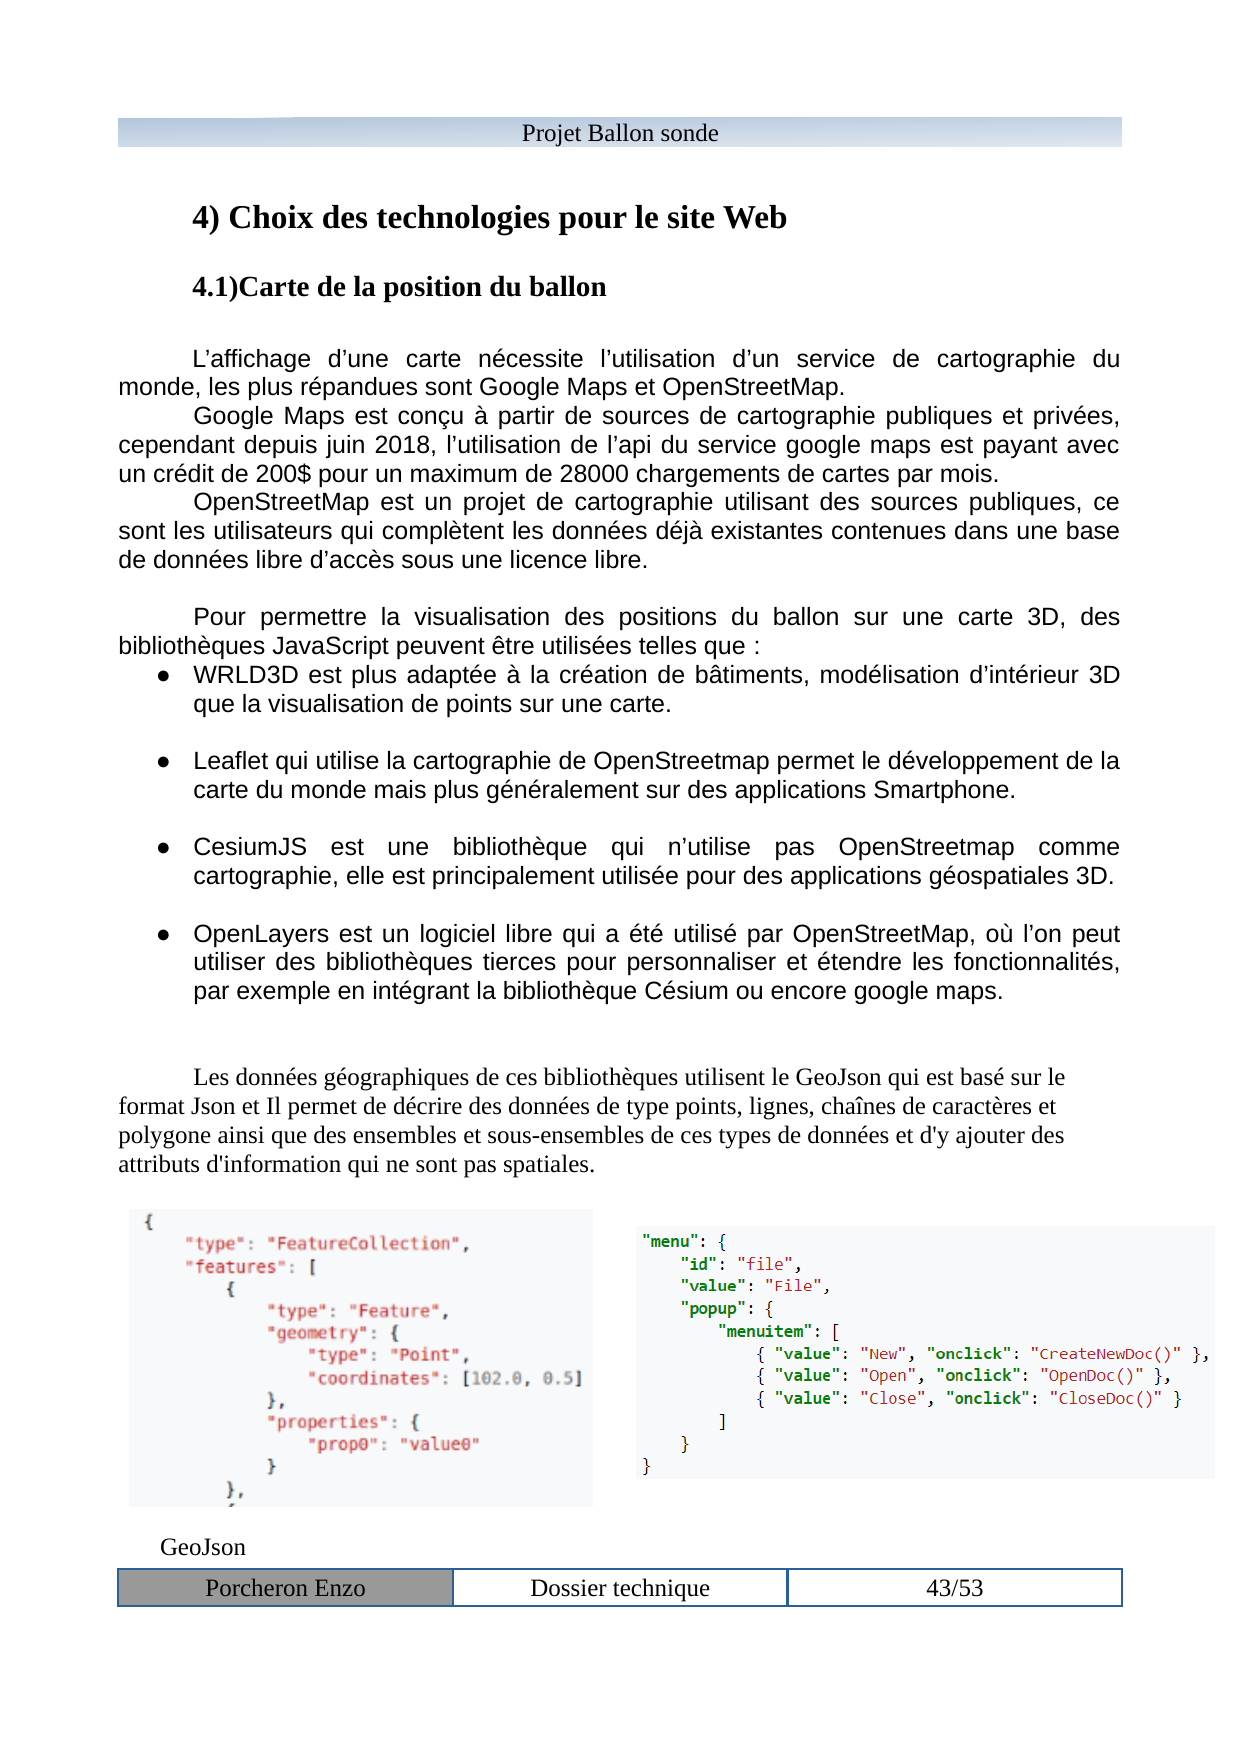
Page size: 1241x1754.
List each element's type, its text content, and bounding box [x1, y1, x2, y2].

list CesiumJS est une bibliothèque qui n’utilise pas OpenStreetmap comme cartographie, elle est principalement utilisée pour des applications géospatiales 3D. [156, 832, 1122, 890]
list Leaflet qui utilise la cartographie de OpenStreetmap permet le développement de la carte du monde mais plus généralement sur des applications Smartphone. [156, 746, 1122, 804]
list OpenLayers est un logiciel libre qui a été utilisé par OpenStreetMap, où l’on peut utiliser des bibliothèques tierces pour personnaliser et étendre les fonctionnalités, par exemple en intégrant la bibliothèque Césium ou encore google maps. [156, 919, 1122, 1005]
list WRLD3D est plus adaptée à la création de bâtiments, modélisation d’intérieur 3D que la visualisation de points sur une carte. [156, 660, 1122, 717]
text OpenStreetMap est un projet de cartographie utilisant des sources publiques, ce sont les utilisateurs qui complètent les données déjà existantes contenues dans une base de données libre d’accès sous une licence libre. [118, 487, 1122, 574]
subtitle 4.1)Carte de la position du ballon [118, 269, 1122, 302]
picture [360, 1209, 548, 1507]
picture [635, 1226, 1215, 1479]
text Les données géographiques de ces bibliothèques utilisent le GeoJson qui est basé sur le format Json et Il permet de décrire des données de type points, lignes, chaînes de caractères et polygone ainsi que des ensembles et sous-ensembles de ces types de données et d'y ajouter des attributs d'information qui ne sont pas spatiales. [118, 1062, 1122, 1177]
text Pour permettre la visualisation des positions du ballon sur une carte 3D, des bibliothèques JavaScript peuvent être utilisées telles que : [118, 602, 1122, 660]
subtitle 4) Choix des technologies pour le site Web [118, 197, 1122, 236]
text L’affichage d’une carte nécessite l’utilisation d’un service de cartographie du monde, les plus répandues sont Google Maps et OpenStreetMap. [118, 344, 1122, 401]
text Google Maps est conçu à partir de sources de cartographie publiques et privées, cependant depuis juin 2018, l’utilisation de l’api du service google maps est payant avec un crédit de 200$ pour un maximum de 28000 chargements de cartes par mois. [118, 401, 1122, 487]
